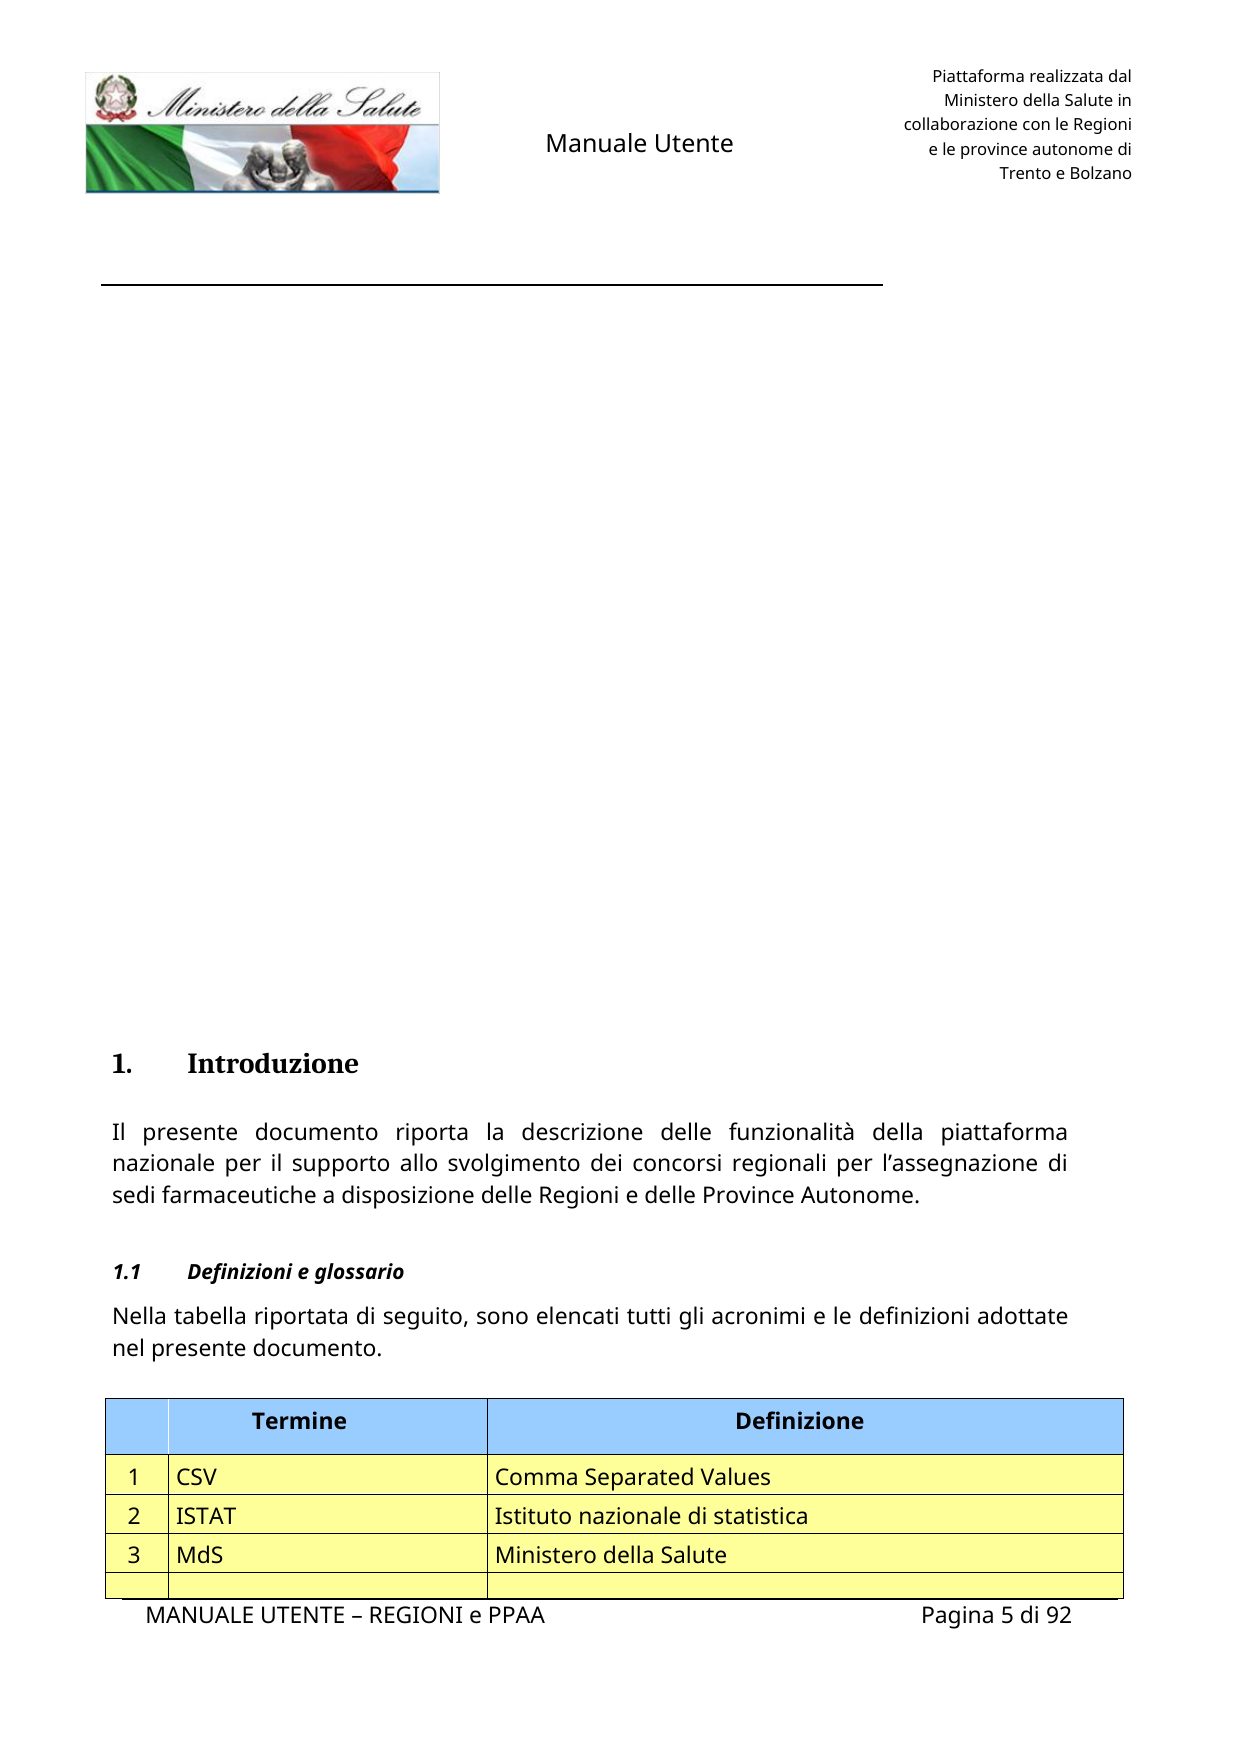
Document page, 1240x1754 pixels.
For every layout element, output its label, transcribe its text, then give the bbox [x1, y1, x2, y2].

table_cell CSV [169, 1455, 487, 1493]
table_cell Istituto nazionale di statistica [488, 1495, 1123, 1533]
subtitle 1.1 Definizioni e glossario [112, 1257, 1078, 1286]
table_cell [488, 1573, 1123, 1598]
table_cell 1 [106, 1455, 168, 1493]
table_cell [169, 1573, 487, 1598]
table_cell [106, 1573, 168, 1598]
table_cell ISTAT [169, 1495, 487, 1533]
table_header [106, 1399, 168, 1454]
table_cell 3 [106, 1534, 168, 1572]
table_cell 2 [106, 1495, 168, 1533]
table_cell Comma Separated Values [488, 1455, 1123, 1493]
table_header Termine [169, 1399, 487, 1454]
table_cell Ministero della Salute [488, 1534, 1123, 1572]
text Nella tabella riportata di seguito, sono elencati tutti gli acronimi e le definizioni adottate nel presente documento. [112, 1300, 1069, 1363]
text Il presente documento riporta la descrizione delle funzionalità della piattaforma nazionale per il supporto allo svolgimento dei concorsi regionali per l’assegnazione di sedi farmaceutiche a disposizione delle Regioni e delle Province Autonome. [112, 1115, 1069, 1210]
table_cell MdS [169, 1534, 487, 1572]
subtitle 1. Introduzione [112, 1047, 1078, 1081]
table_header Definizione [488, 1399, 1123, 1454]
